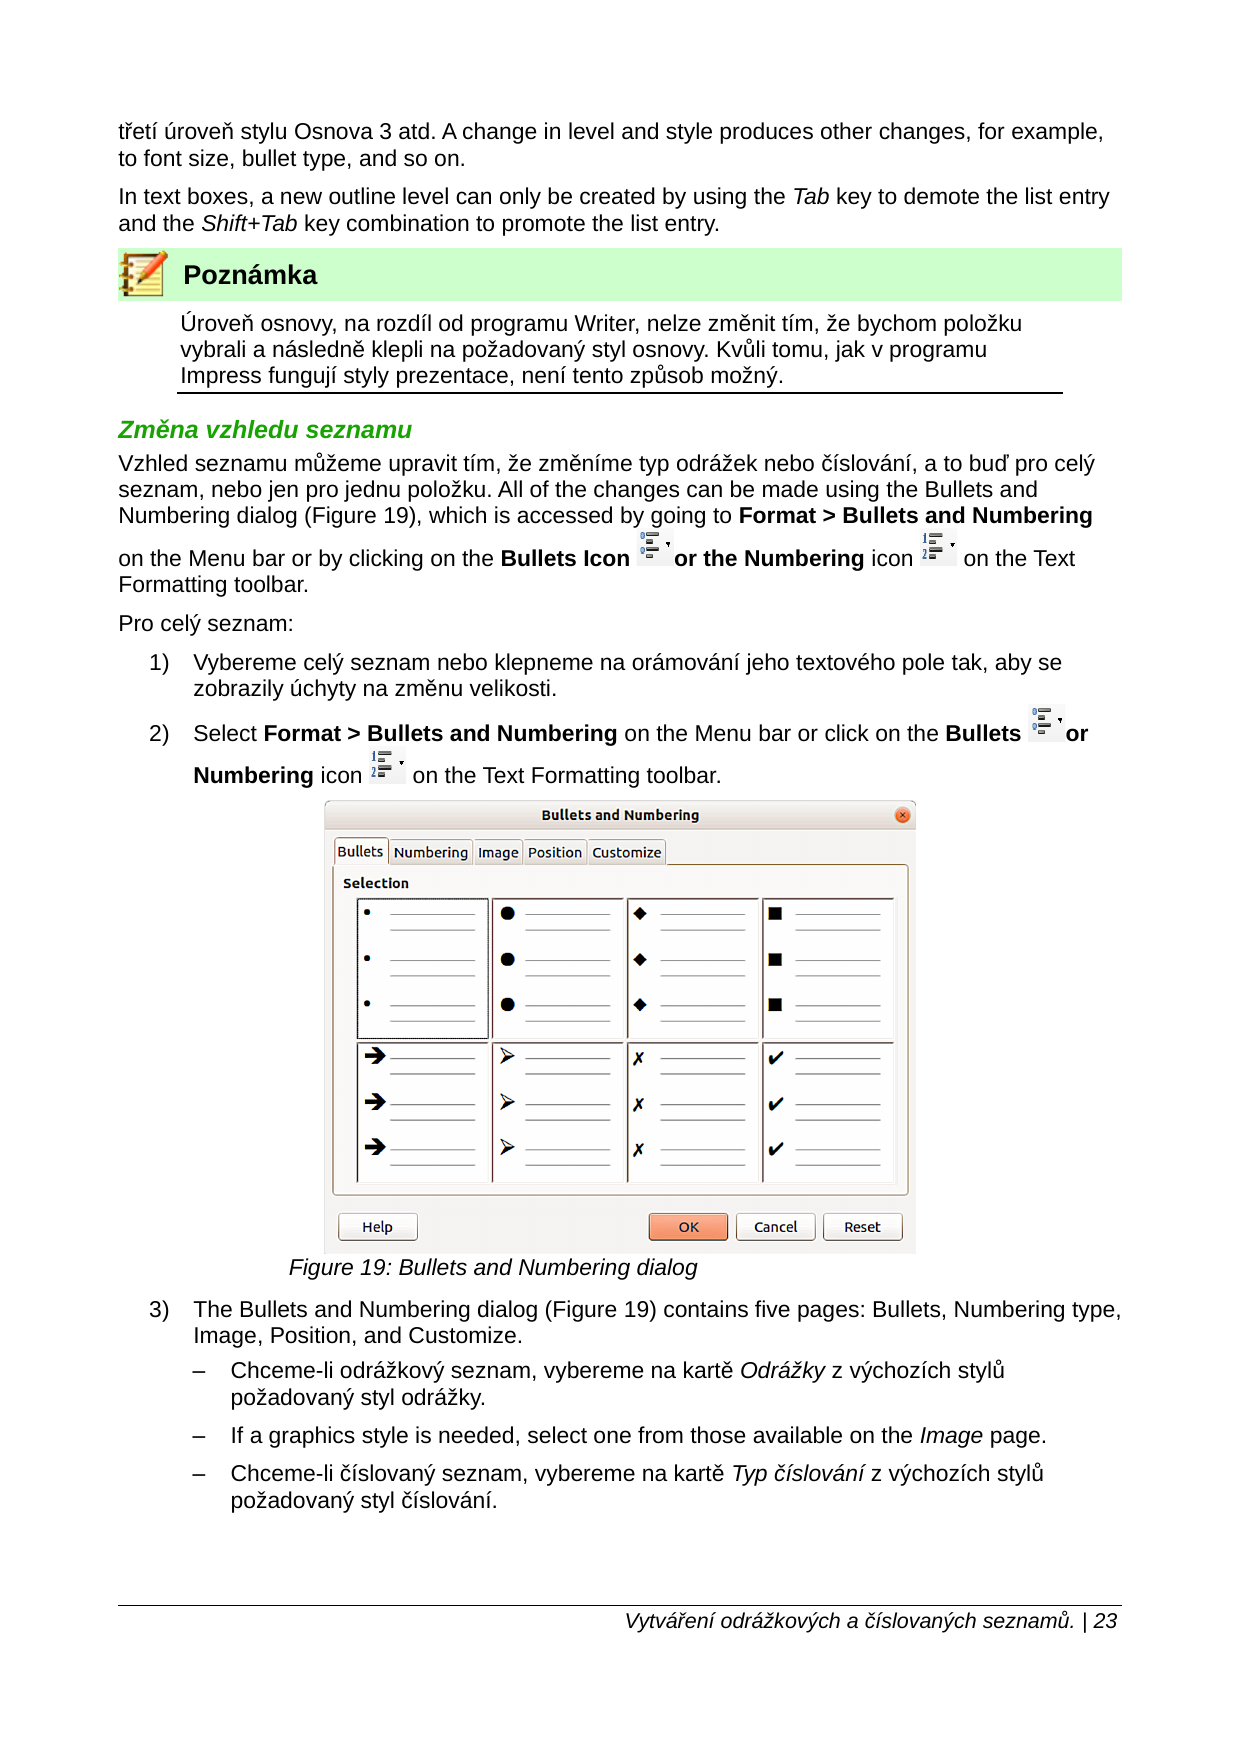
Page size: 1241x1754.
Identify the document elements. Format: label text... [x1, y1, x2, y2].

text Figure 19: Bullets and Numbering dialog [289, 801, 952, 1280]
list The Bullets and Numbering dialog (Figure 19) contains five pages: Bullets, Numbering type, Image, Position, and Customize. [169, 1296, 1122, 1348]
list Select Format > Bullets and Numbering on the Menu bar or click on the Bullets or Numbering icon on the Text Formatting toolbar. [169, 704, 1122, 789]
list Vybereme celý seznam nebo klepneme na orámování jeho textového pole tak, aby se zobrazily úchyty na změnu velikosti. [169, 648, 1122, 701]
list Chceme-li číslovaný seznam, vybereme na kartě Typ číslování z výchozích stylů požadovaný styl číslování. [192, 1460, 1122, 1513]
subtitle Poznámka [118, 248, 1122, 301]
subtitle Změna vzhledu seznamu [118, 415, 1122, 443]
picture [119, 249, 170, 300]
text Úroveň osnovy, na rozdíl od programu Writer, nelze změnit tím, že bychom položku vybrali a následně klepli na požadovaný styl osnovy. Kvůli tomu, jak v programu Impress fungují styly prezentace, není tento způsob možný. [177, 307, 1063, 392]
list Pro celý seznam: [118, 610, 1122, 636]
list If a graphics style is needed, select one from those available on the Image page. [192, 1422, 1122, 1448]
text třetí úroveň stylu Osnova 3 atd. A change in level and style produces other changes, for example, to font size, bullet type, and so on. [118, 118, 1122, 171]
picture [299, 800, 941, 1254]
text In text boxes, a new outline level can only be created by using the Tab key to demote the list entry and the Shift+Tab key combination to promote the list entry. [118, 183, 1122, 236]
text Vzhled seznamu můžeme upravit tím, že změníme typ odrážek nebo číslování, a to buď pro celý seznam, nebo jen pro jednu položku. All of the changes can be made using the Bullets and Numbering dialog (Figure 19), which is accessed by going to Format > Bullets and Numbering on the Menu bar or by clicking on the Bullets Icon or the Numbering icon on the Text Formatting toolbar. [118, 449, 1122, 597]
list Chceme-li odrážkový seznam, vybereme na kartě Odrážky z výchozích stylů požadovaný styl odrážky. [192, 1357, 1122, 1410]
